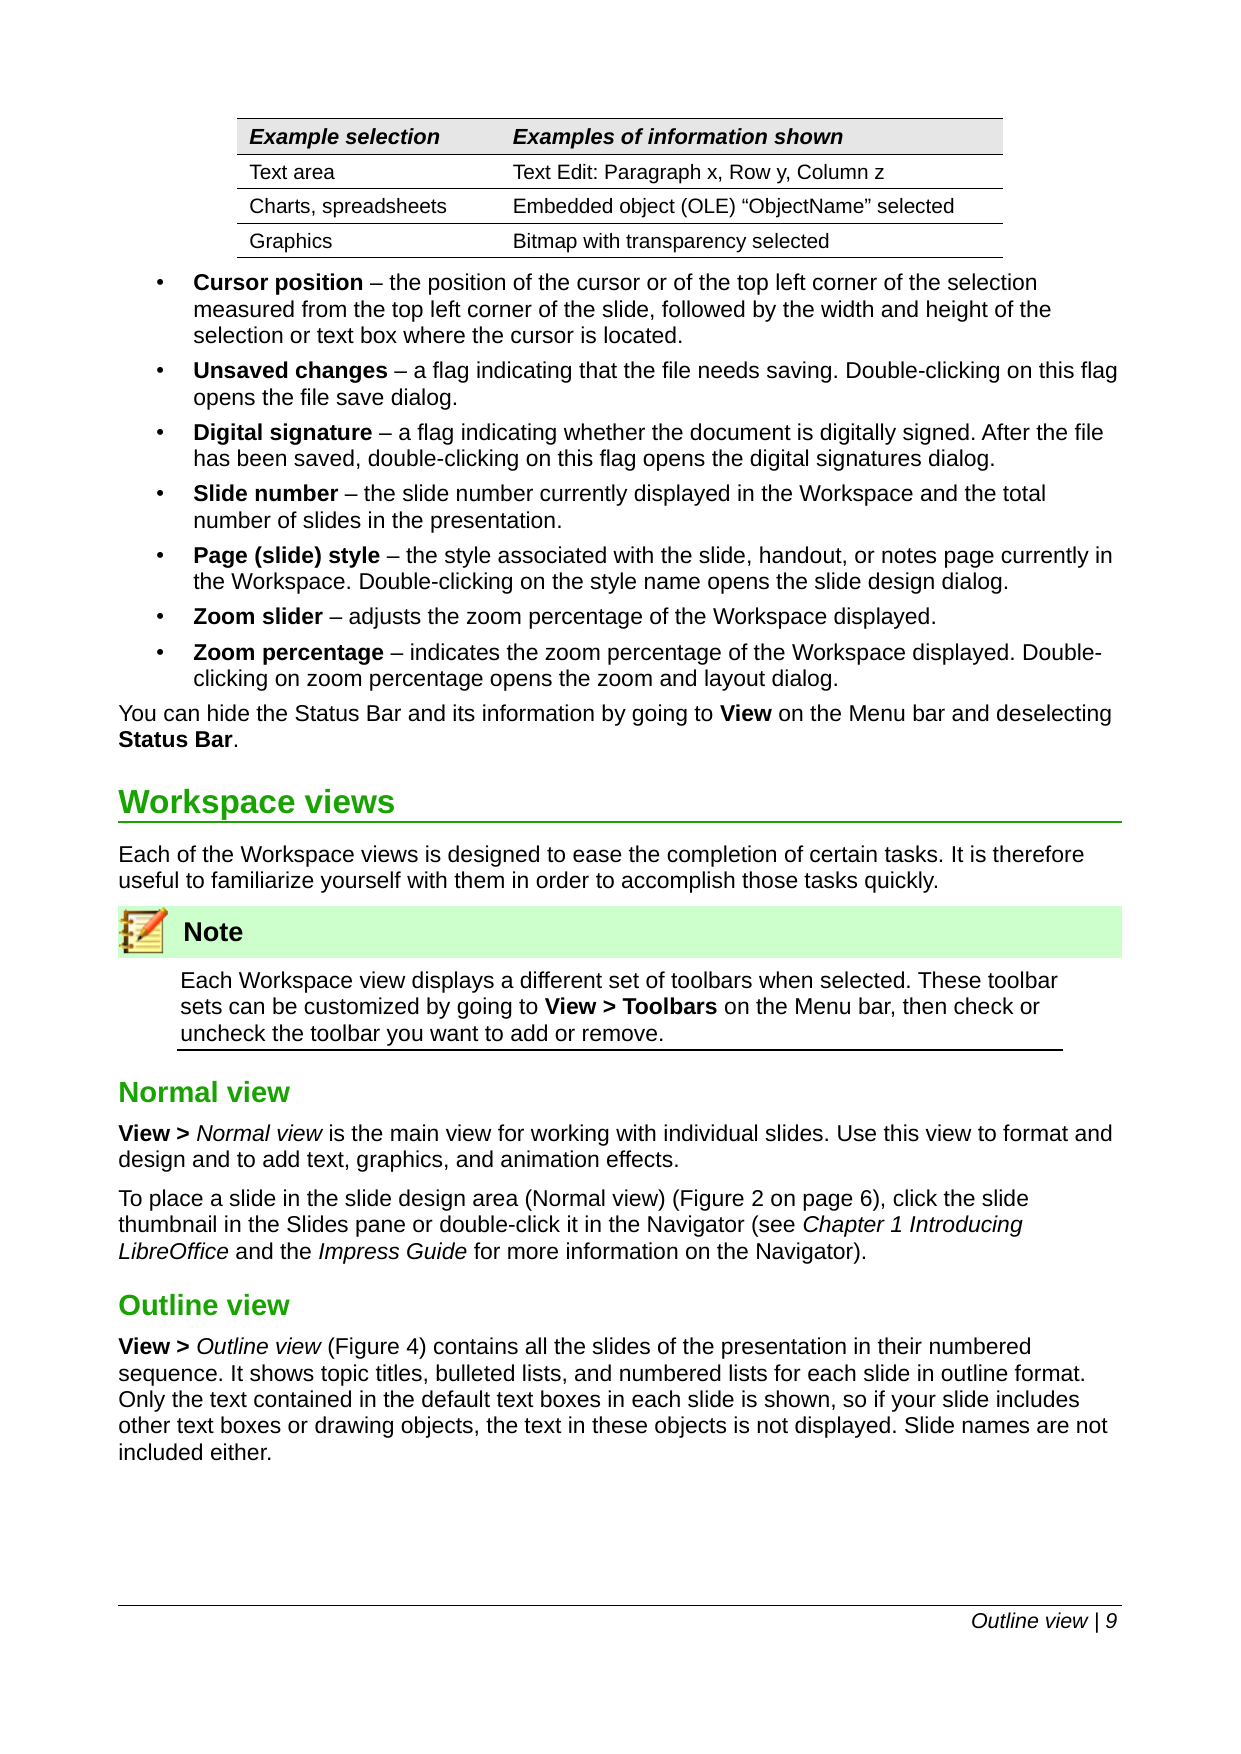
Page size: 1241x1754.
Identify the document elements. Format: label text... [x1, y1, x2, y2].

table_cell Embedded object (OLE) “ObjectName” selected [501, 189, 1003, 223]
list Digital signature – a flag indicating whether the document is digitally signed. After the file has been saved, double-clicking on this flag opens the digital signatures dialog. [156, 419, 1122, 471]
list Cursor position – the position of the cursor or of the top left corner of the selection measured from the top left corner of the slide, followed by the width and height of the selection or text box where the cursor is located. [156, 269, 1122, 348]
table_cell Text Edit: Paragraph x, Row y, Column z [501, 155, 1003, 188]
text View > Normal view is the main view for working with individual slides. Use this view to format and design and to add text, graphics, and animation effects. [118, 1120, 1122, 1173]
list Slide number – the slide number currently displayed in the Workspace and the total number of slides in the presentation. [156, 480, 1122, 533]
list Page (slide) style – the style associated with the slide, handout, or notes page currently in the Workspace. Double-clicking on the style name opens the slide design dialog. [156, 542, 1122, 594]
subtitle Note [118, 906, 1122, 958]
subtitle Workspace views [118, 782, 1122, 821]
table_cell Text area [237, 155, 501, 188]
table_header Example selection [237, 119, 501, 154]
picture [119, 906, 170, 957]
table_header Examples of information shown [501, 119, 1003, 154]
list Zoom slider – adjusts the zoom percentage of the Workspace displayed. [156, 603, 1122, 630]
text View > Outline view (Figure 4) contains all the slides of the presentation in their numbered sequence. It shows topic titles, bulleted lists, and numbered lists for each slide in outline format. Only the text contained in the default text boxes in each slide is shown, so if your slide includes other text boxes or drawing objects, the text in these objects is not displayed. Slide names are not included either. [118, 1333, 1122, 1465]
text Each Workspace view displays a different set of toolbars when selected. These toolbar sets can be customized by going to View > Toolbars on the Menu bar, then check or uncheck the toolbar you want to add or remove. [177, 964, 1063, 1049]
subtitle Outline view [118, 1288, 1122, 1321]
table_cell Bitmap with transparency selected [501, 224, 1003, 257]
text To place a slide in the slide design area (Normal view) (Figure 2 on page 6), click the slide thumbnail in the Slides pane or double-click it in the Navigator (see Chapter 1 Introducing LibreOffice and the Impress Guide for more information on the Navigator). [118, 1185, 1122, 1264]
table_cell Charts, spreadsheets [237, 189, 501, 223]
table_cell Graphics [237, 224, 501, 257]
text You can hide the Status Bar and its information by going to View on the Menu bar and deselecting Status Bar. [118, 700, 1122, 753]
list Each of the Workspace views is designed to ease the completion of certain tasks. It is therefore useful to familiarize yourself with them in order to accomplish those tasks quickly. [118, 841, 1122, 893]
list Zoom percentage – indicates the zoom percentage of the Workspace displayed. Double-clicking on zoom percentage opens the zoom and layout dialog. [156, 638, 1122, 691]
subtitle Normal view [118, 1074, 1122, 1108]
list Unsaved changes – a flag indicating that the file needs saving. Double-clicking on this flag opens the file save dialog. [156, 357, 1122, 410]
